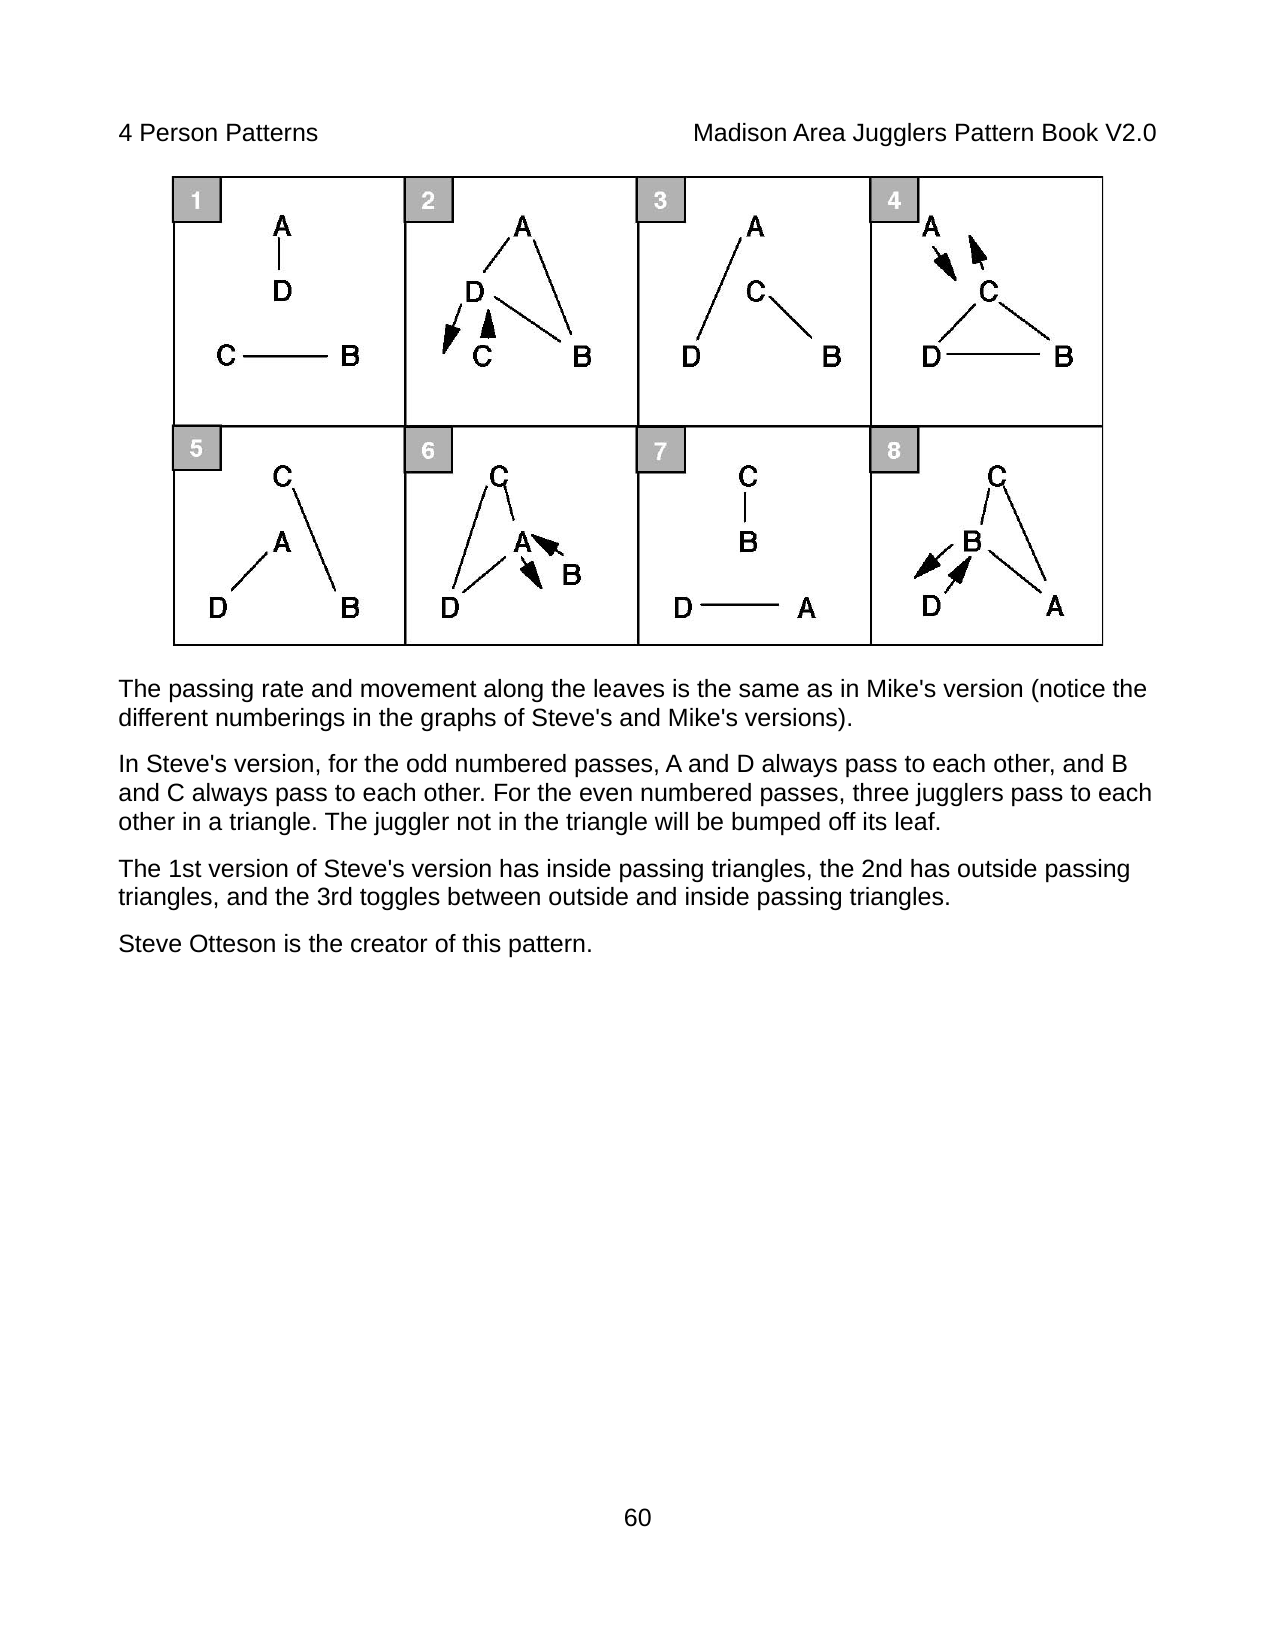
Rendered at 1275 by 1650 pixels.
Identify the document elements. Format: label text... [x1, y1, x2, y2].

text The 1st version of Steve's version has inside passing triangles, the 2nd has outside passing triangles, and the 3rd toggles between outside and inside passing triangles. [118, 854, 1157, 911]
picture [171, 176, 1104, 646]
text Steve Otteson is the creator of this pattern. [118, 929, 1157, 958]
text In Steve's version, for the odd numbered passes, A and D always pass to each other, and B and C always pass to each other. For the even numbered passes, three jugglers pass to each other in a triangle. The juggler not in the triangle will be bumped off its leaf. [118, 749, 1157, 836]
text The passing rate and movement along the leaves is the same as in Mike's version (notice the different numberings in the graphs of Steve's and Mike's versions). [118, 674, 1157, 731]
